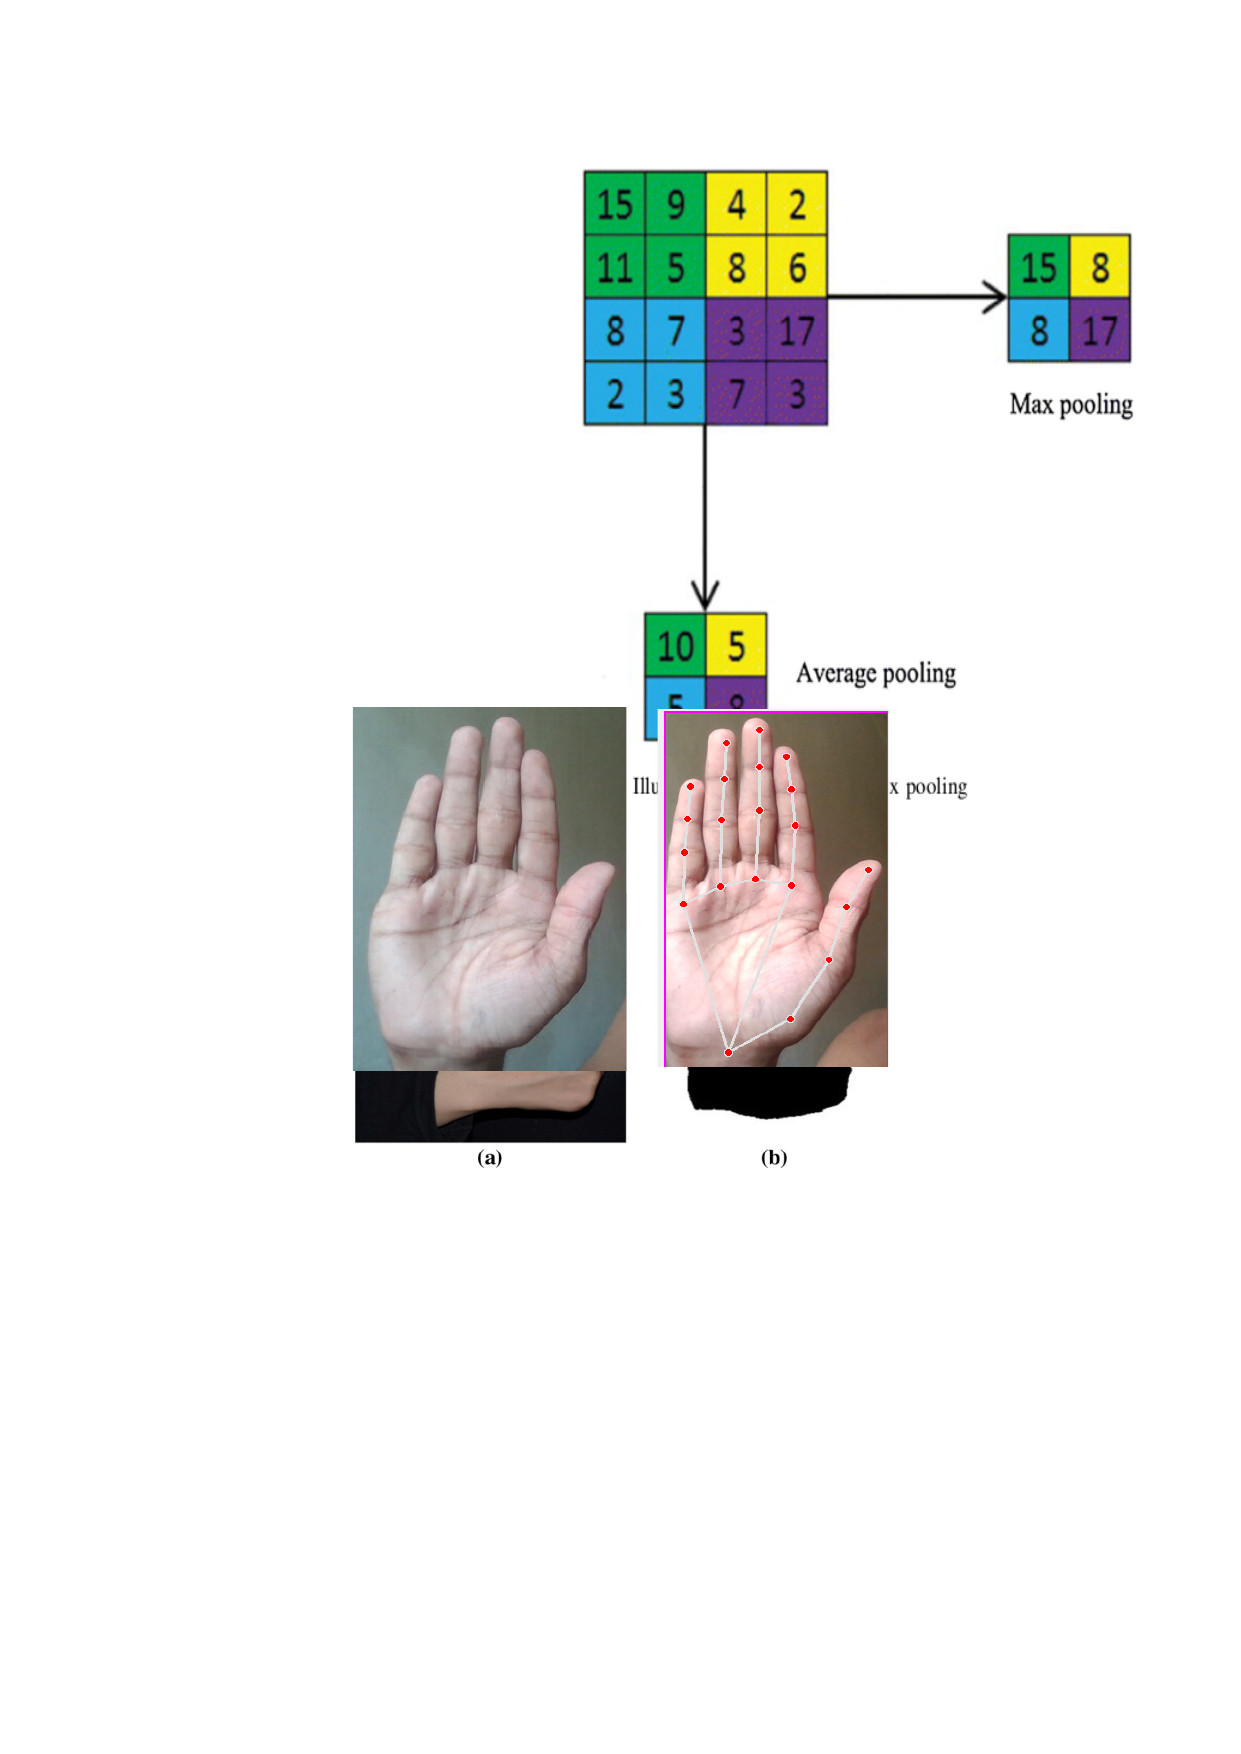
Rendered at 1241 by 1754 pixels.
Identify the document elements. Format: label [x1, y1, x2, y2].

picture [331, 149, 1139, 1191]
